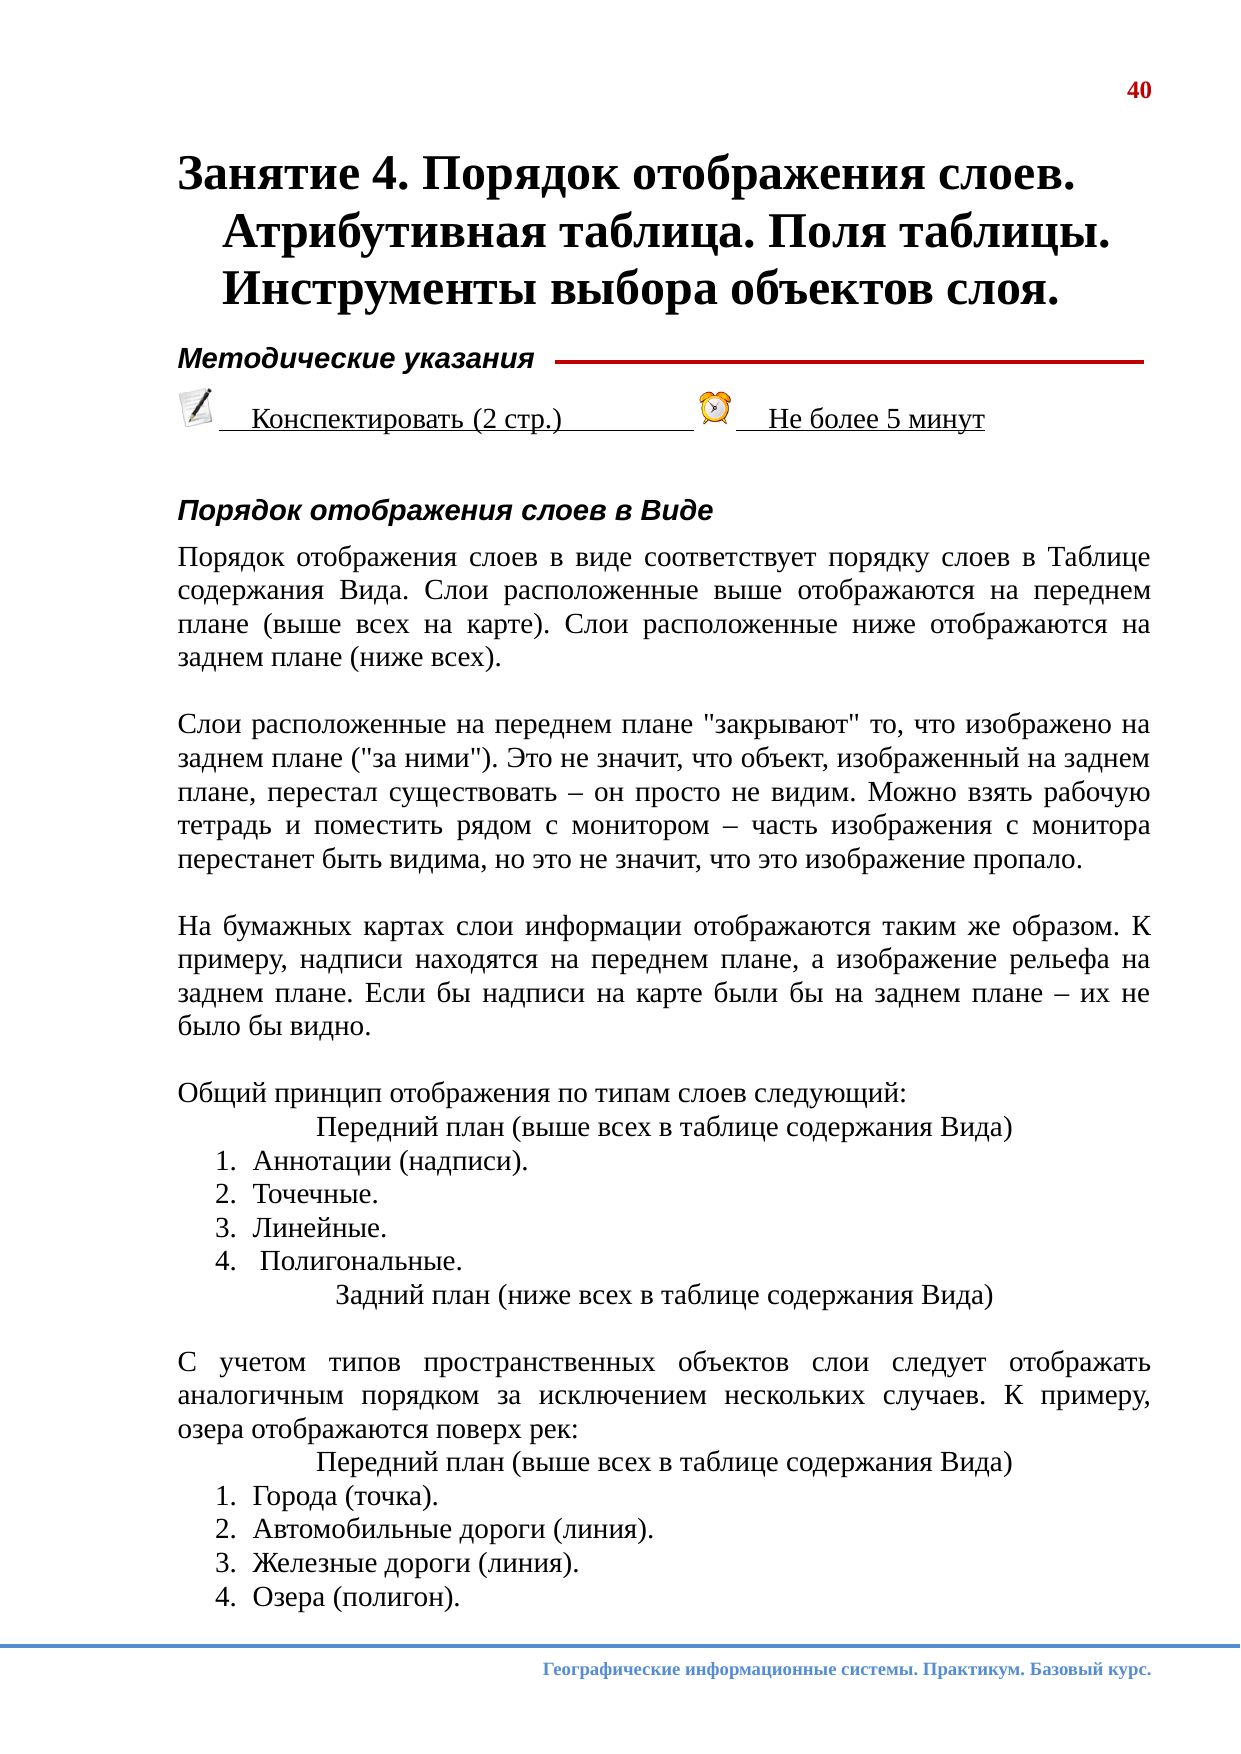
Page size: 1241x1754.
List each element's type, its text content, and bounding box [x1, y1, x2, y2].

text Порядок отображения слоев в виде соответствует порядку слоев в Таблице содержания Вида. Слои расположенные выше отображаются на переднем плане (выше всех на карте). Слои расположенные ниже отображаются на заднем плане (ниже всех). [177, 539, 1152, 673]
list Линейные. [215, 1210, 1152, 1243]
text Задний план (ниже всех в таблице содержания Вида) [177, 1277, 1152, 1310]
list Города (точка). [215, 1478, 1152, 1512]
text Общий принцип отображения по типам слоев следующий: [177, 1076, 1152, 1109]
list Аннотации (надписи). [215, 1143, 1152, 1176]
text На бумажных картах слои информации отображаются таким же образом. К примеру, надписи находятся на переднем плане, а изображение рельефа на заднем плане. Если бы надписи на карте были бы на заднем плане – их не было бы видно. [177, 908, 1152, 1042]
list Железные дороги (линия). [215, 1545, 1152, 1579]
text Передний план (выше всех в таблице содержания Вида) [177, 1444, 1152, 1478]
subtitle Занятие 4. Порядок отображения слоев. Атрибутивная таблица. Поля таблицы. Инструменты выбора объектов слоя. [177, 143, 1152, 316]
subtitle Порядок отображения слоев в Виде [177, 493, 1152, 526]
picture [695, 388, 734, 427]
text Передний план (выше всех в таблице содержания Вида) [177, 1109, 1152, 1143]
list Точечные. [215, 1176, 1152, 1210]
subtitle Методические указания [177, 341, 1152, 374]
picture [178, 388, 217, 427]
list Автомобильные дороги (линия). [215, 1512, 1152, 1545]
list Озера (полигон). [215, 1579, 1152, 1612]
text Слои расположенные на переднем плане "закрывают" то, что изображено на заднем плане ("за ними"). Это не значит, что объект, изображенный на заднем плане, перестал существовать – он просто не видим. Можно взять рабочую тетрадь и поместить рядом с монитором – часть изображения с монитора перестанет быть видима, но это не значит, что это изображение пропало. [177, 707, 1152, 874]
text С учетом типов пространственных объектов слои следует отображать аналогичным порядком за исключением нескольких случаев. К примеру, озера отображаются поверх рек: [177, 1344, 1152, 1444]
text Конспектировать (2 стр.) Не более 5 минут [177, 387, 1152, 434]
list Полигональные. [215, 1243, 1152, 1277]
